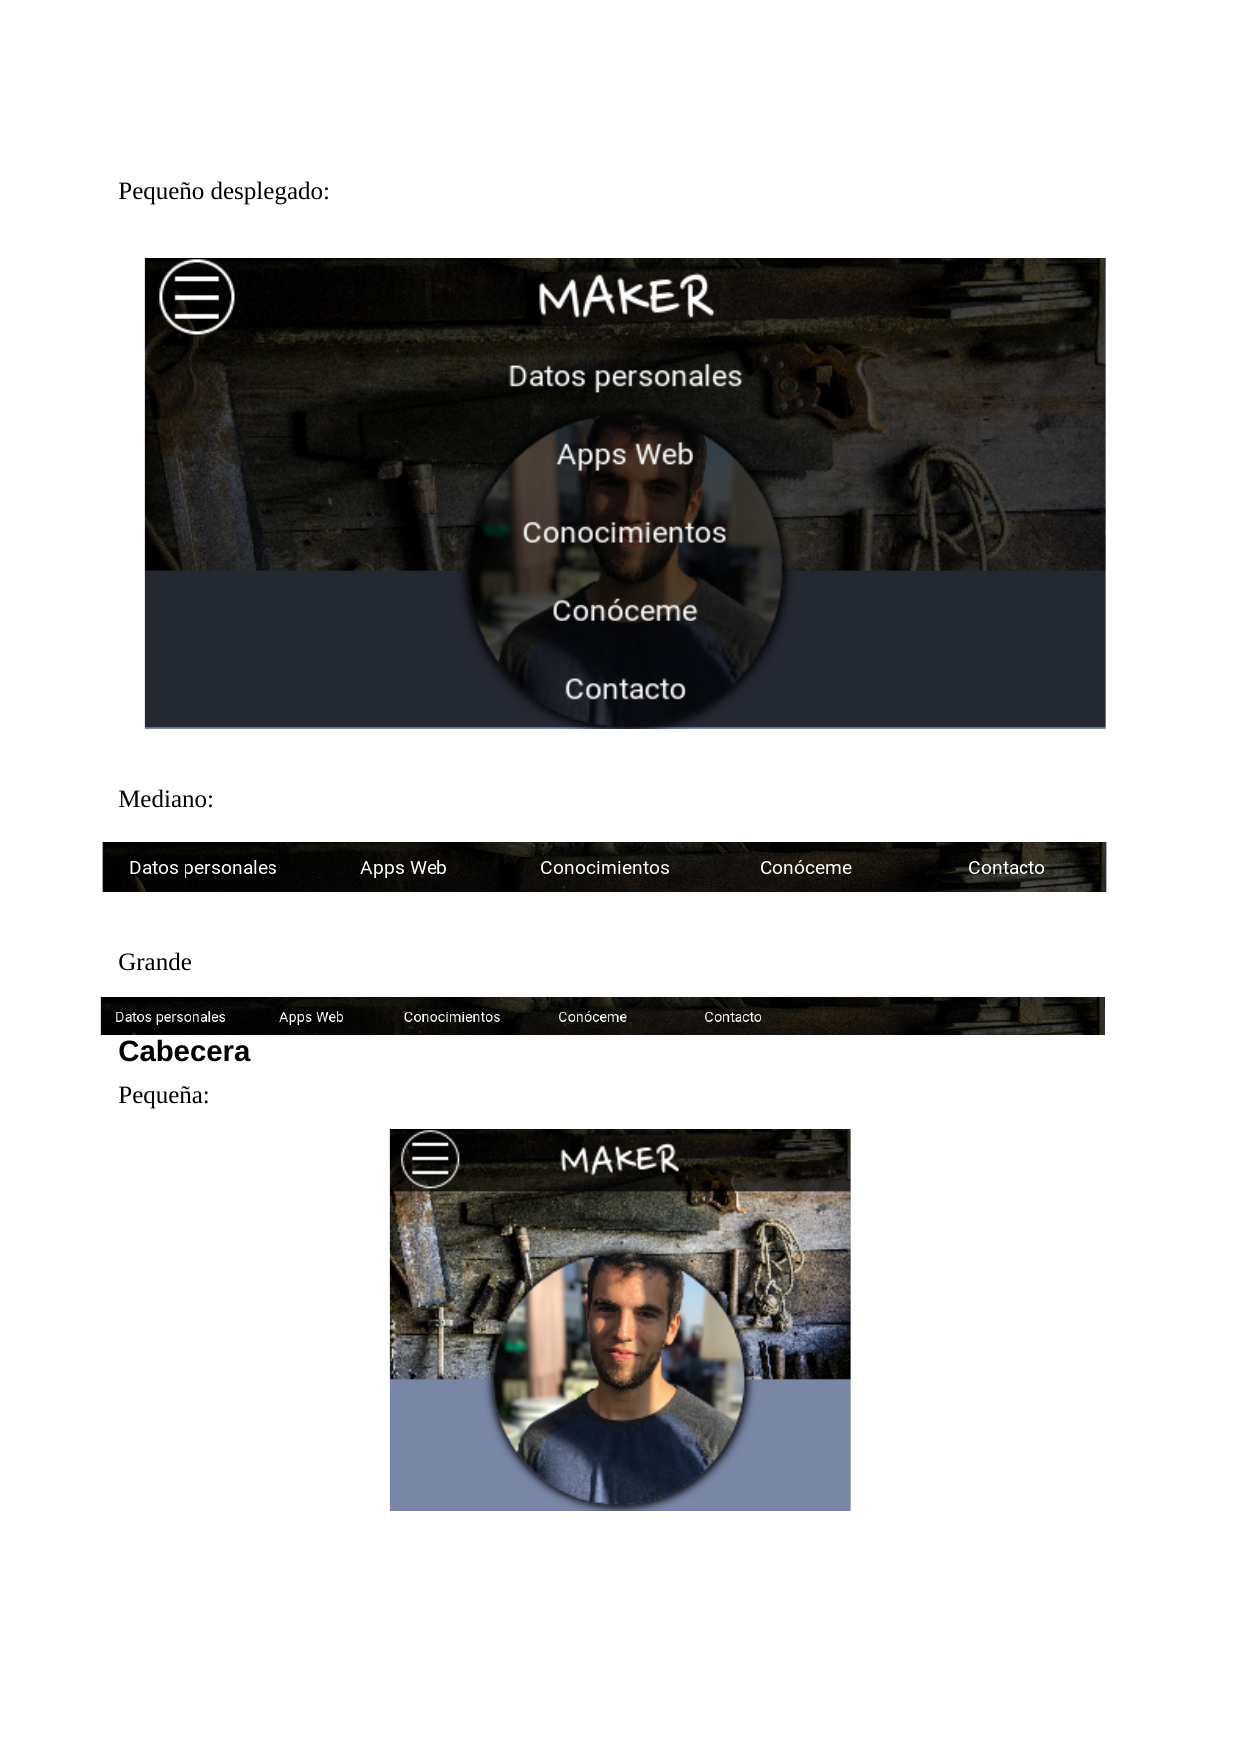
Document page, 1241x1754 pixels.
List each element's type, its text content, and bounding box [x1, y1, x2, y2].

picture [144, 258, 1106, 729]
picture [102, 842, 1107, 892]
subtitle Pequeña: [118, 1081, 1122, 1109]
picture [389, 1129, 851, 1511]
subtitle Cabecera [118, 1011, 1122, 1068]
subtitle Grande [118, 947, 1122, 976]
subtitle Pequeño desplegado: [118, 176, 1122, 205]
picture [100, 997, 1105, 1035]
subtitle Mediano: [118, 784, 1122, 812]
